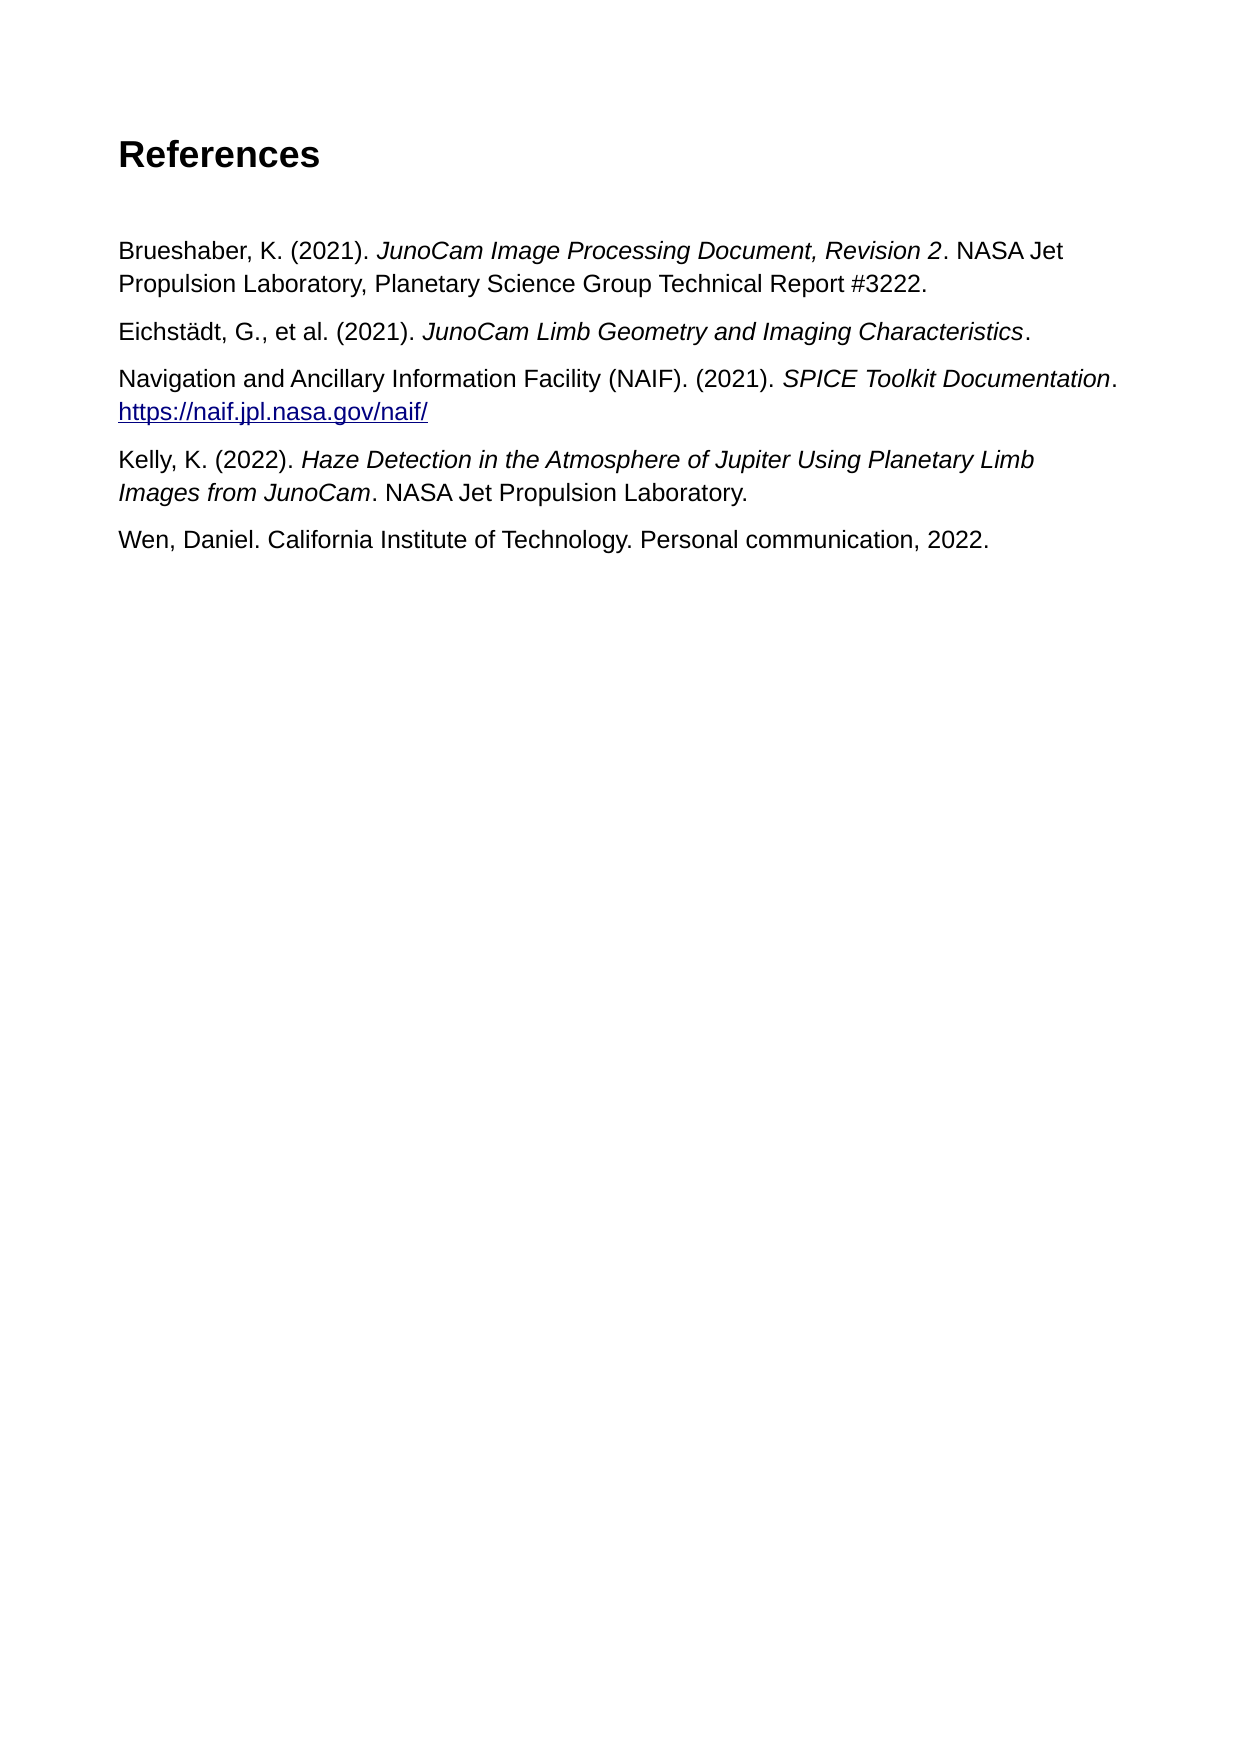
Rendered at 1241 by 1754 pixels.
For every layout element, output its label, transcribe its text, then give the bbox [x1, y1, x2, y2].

text Eichstädt, G., et al. (2021). JunoCam Limb Geometry and Imaging Characteristics. [118, 317, 1122, 345]
text Wen, Daniel. California Institute of Technology. Personal communication, 2022. [118, 525, 1122, 554]
text Kelly, K. (2022). Haze Detection in the Atmosphere of Jupiter Using Planetary Limb Images from JunoCam. NASA Jet Propulsion Laboratory. [118, 445, 1122, 507]
text Brueshaber, K. (2021). JunoCam Image Processing Document, Revision 2. NASA Jet Propulsion Laboratory, Planetary Science Group Technical Report #3222. [118, 236, 1122, 298]
text Navigation and Ancillary Information Facility (NAIF). (2021). SPICE Toolkit Documentation. https://naif.jpl.nasa.gov/naif/ [118, 364, 1122, 426]
subtitle References [118, 133, 1122, 176]
